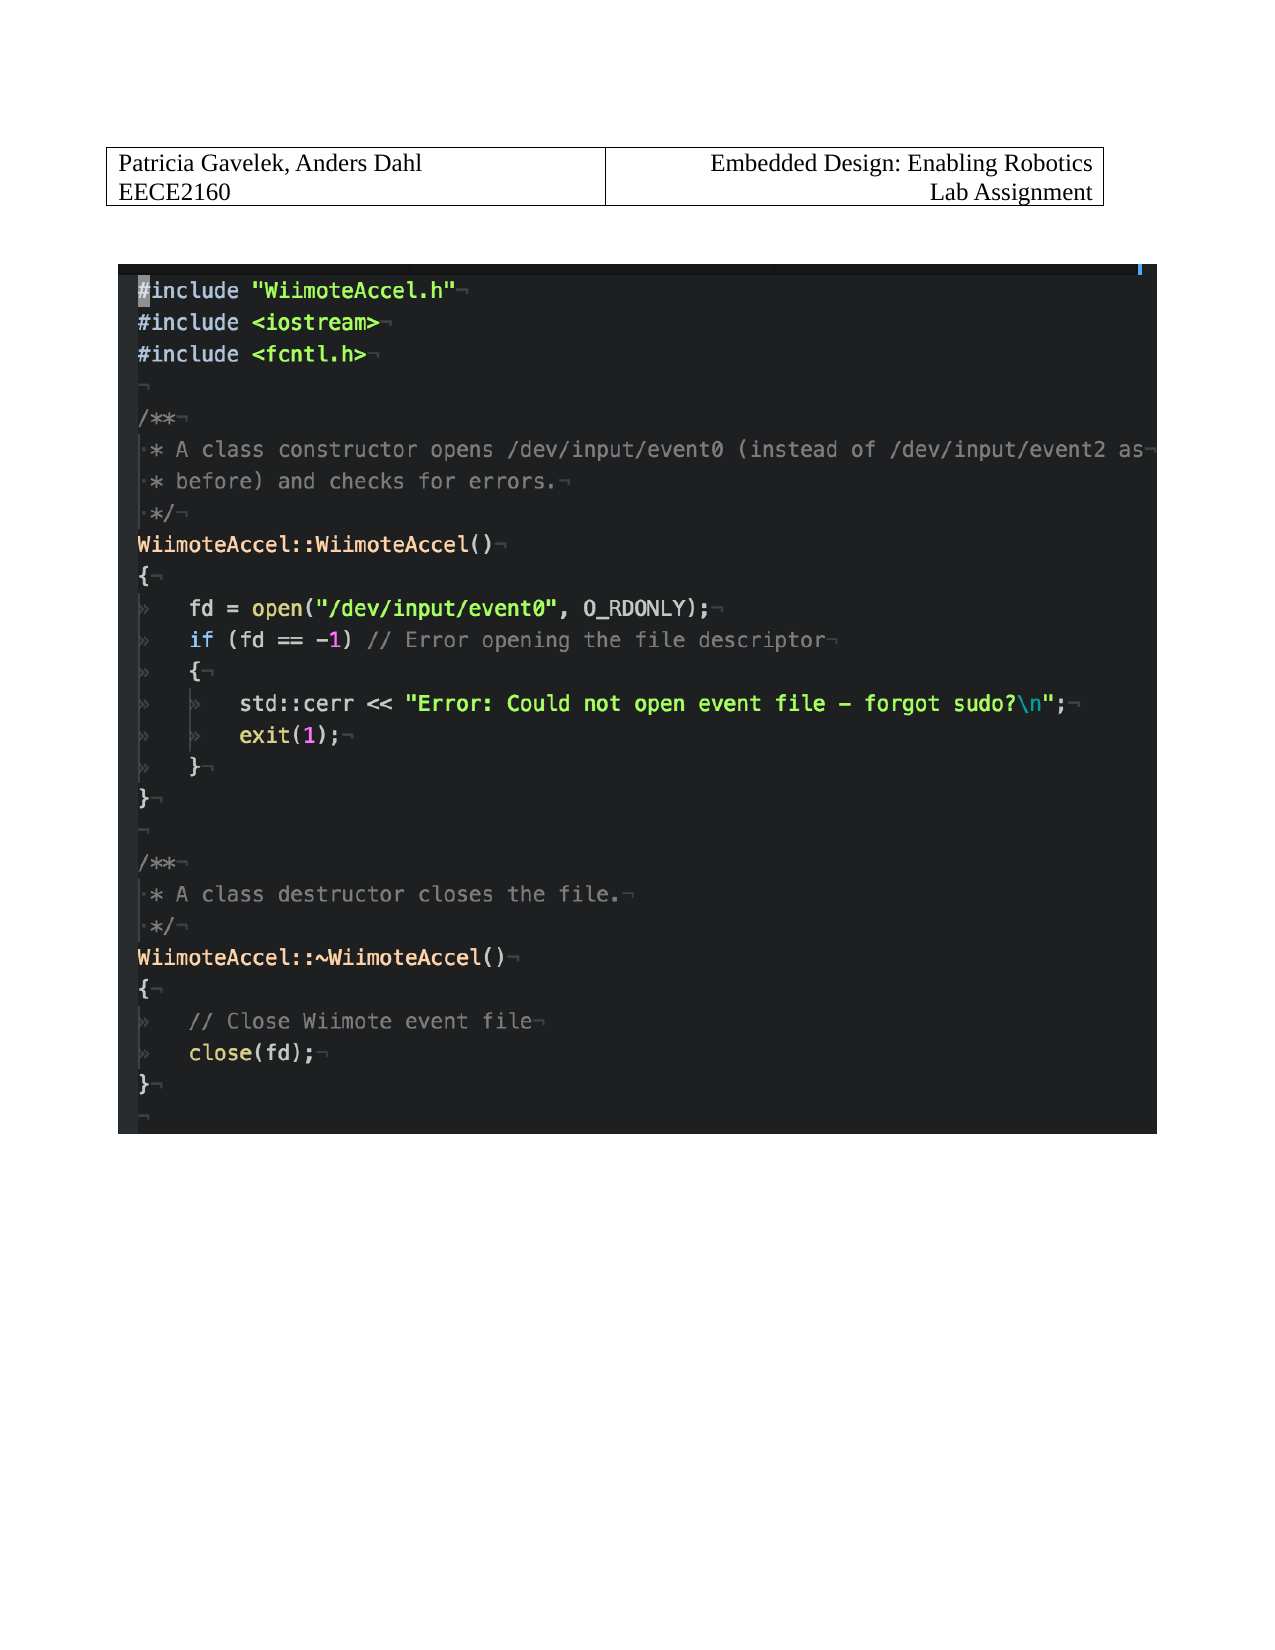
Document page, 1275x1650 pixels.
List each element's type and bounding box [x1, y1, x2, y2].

picture [118, 264, 1157, 1134]
